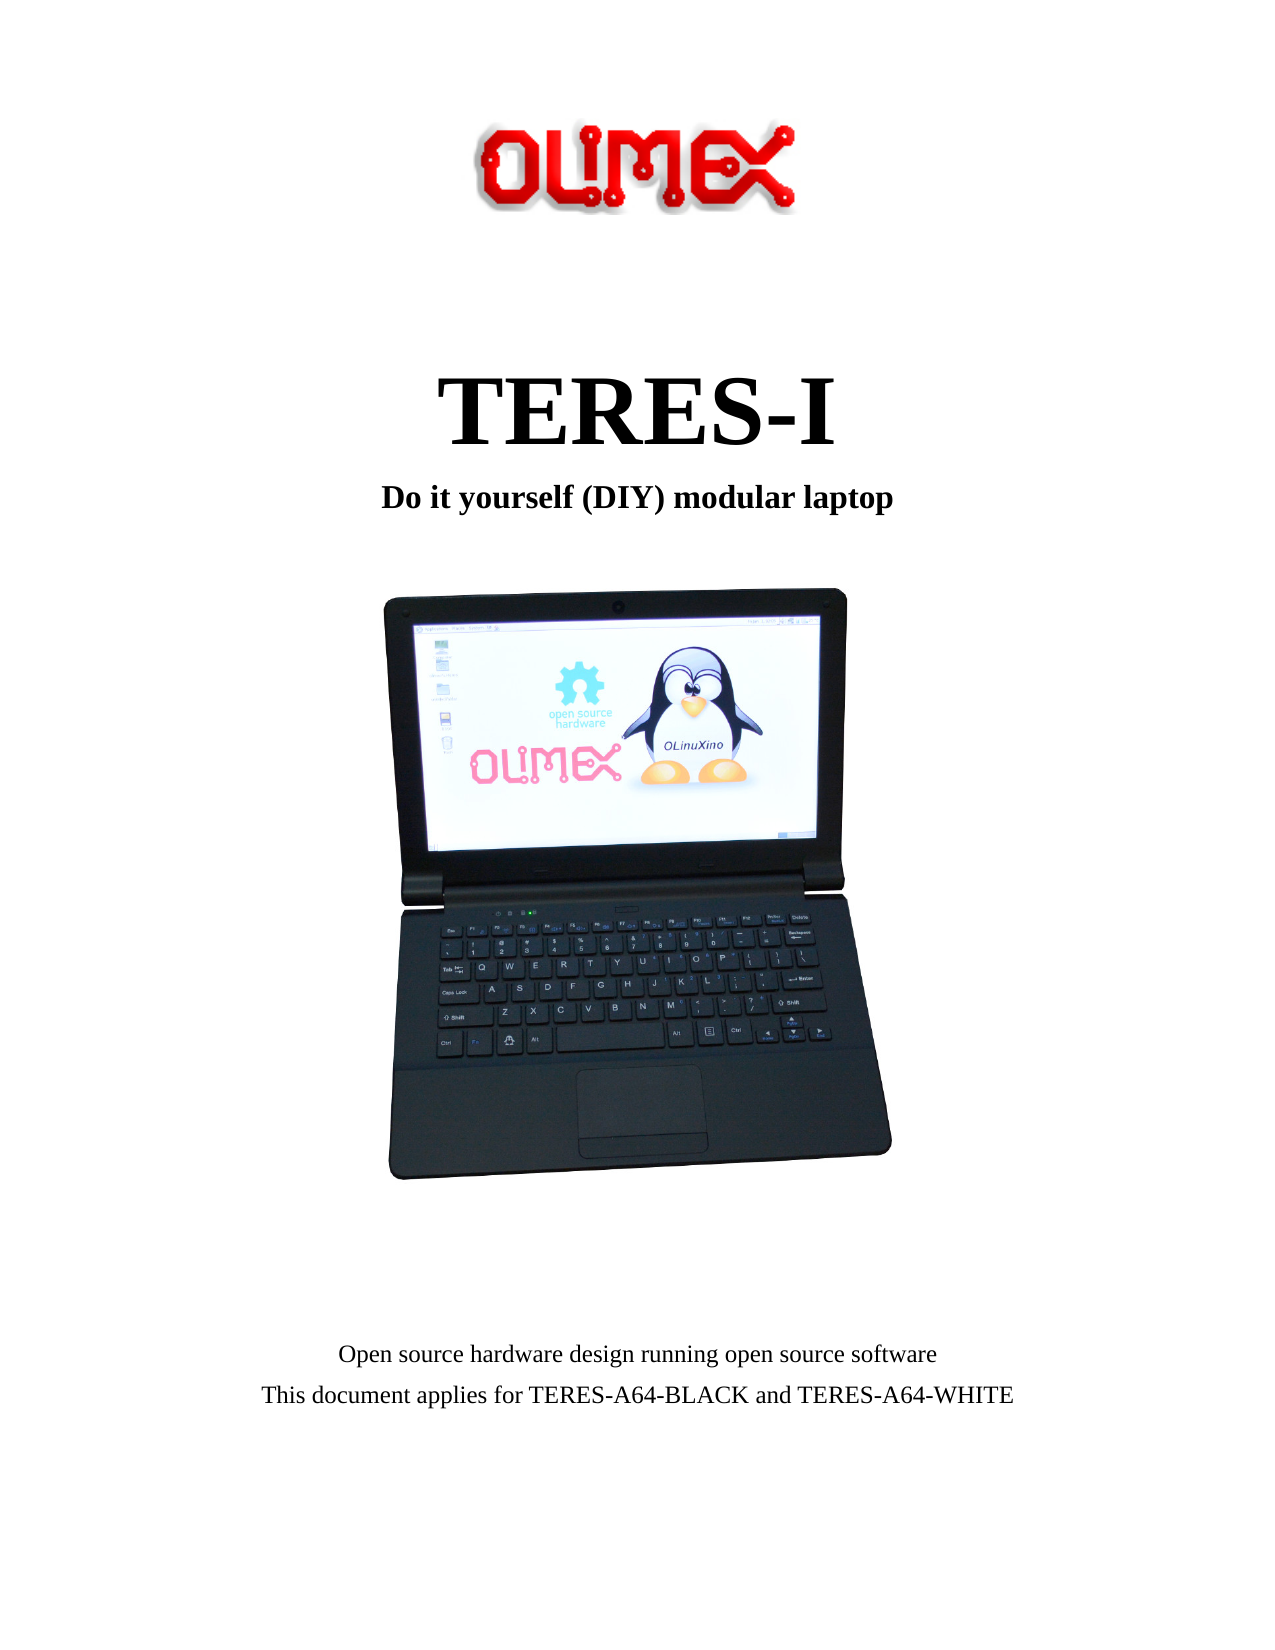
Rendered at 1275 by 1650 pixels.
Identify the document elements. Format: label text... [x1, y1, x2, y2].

text Open source hardware design running open source software [118, 1339, 1157, 1368]
picture [300, 546, 975, 1221]
text This document applies for TERES-A64-BLACK and TERES-A64-WHITE [118, 1380, 1157, 1408]
picture [450, 118, 826, 215]
text TERES-I [118, 351, 1157, 466]
text Do it yourself (DIY) modular laptop [118, 478, 1157, 516]
